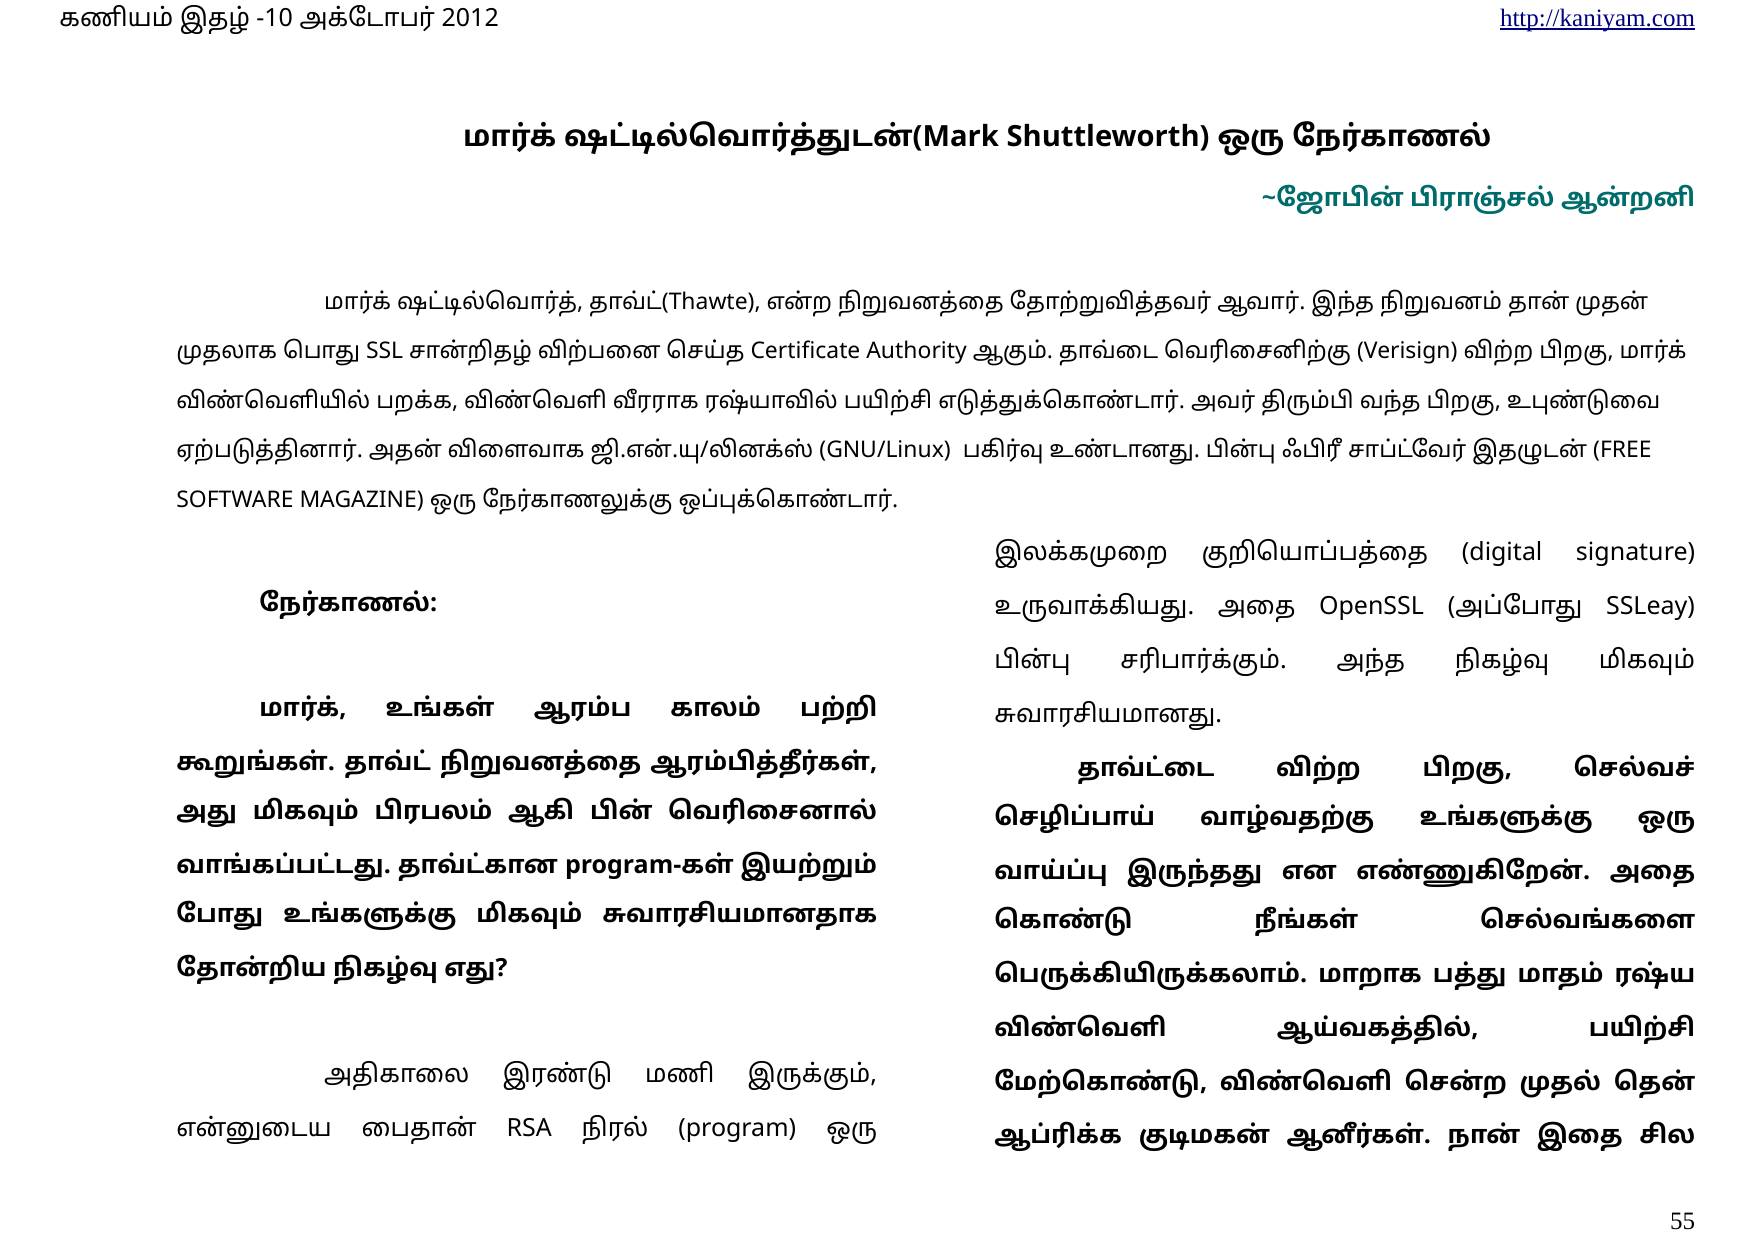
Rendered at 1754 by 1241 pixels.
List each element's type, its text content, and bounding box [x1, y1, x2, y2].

text அதிகாலை இரண்டு மணி இருக்கும், என்னுடைய பைதான் RSA நிரல் (program) ஒரு [176, 1056, 877, 1147]
text மார்க் ஷட்டில்வொர்த்துடன்(Mark Shuttleworth) ஒரு நேர்காணல் [176, 115, 1695, 158]
text ~ஜோபின் பிராஞ்சல் ஆன்றனி [176, 180, 1695, 216]
text தாவ்ட்டை விற்ற பிறகு, செல்வச் செழிப்பாய் வாழ்வதற்கு உங்களுக்கு ஒரு வாய்ப்பு இருந்தது என எண்ணுகிறேன். அதை கொண்டு நீங்கள் செல்வங்களை பெருக்கியிருக்கலாம். மாறாக பத்து மாதம் ரஷ்ய விண்வெளி ஆய்வகத்தில், பயிற்சி மேற்கொண்டு, விண்வெளி சென்ற முதல் தென் ஆப்ரிக்க குடிமகன் ஆனீர்கள். நான் இதை சில [994, 749, 1695, 1154]
text மார்க் ஷட்டில்வொர்த், தாவ்ட்(Thawte), என்ற நிறுவனத்தை தோற்றுவித்தவர் ஆவார். இந்த நிறுவனம் தான் முதன் முதலாக பொது SSL சான்றிதழ் விற்பனை செய்த Certificate Authority ஆகும். தாவ்டை வெரிசைனிற்கு (Verisign) விற்ற பிறகு, மார்க் விண்வெளியில் பறக்க, விண்வெளி வீரராக ரஷ்யாவில் பயிற்சி எடுத்துக்கொண்டார். அவர் திரும்பி வந்த பிறகு, உபுண்டுவை ஏற்படுத்தினார். அதன் விளைவாக ஜி.என்.யு/லினக்ஸ் (GNU/Linux) பகிர்வு உண்டானது. பின்பு ஃபிரீ சாப்ட்வேர் இதழுடன் (FREE SOFTWARE MAGAZINE) ஒரு நேர்காணலுக்கு ஒப்புக்கொண்டார். [176, 285, 1695, 517]
text நேர்காணல்: [176, 585, 877, 621]
text இலக்கமுறை குறியொப்பத்தை (digital signature) உருவாக்கியது. அதை OpenSSL (அப்போது SSLeay) பின்பு சரிபார்க்கும். அந்த நிகழ்வு மிகவும் சுவாரசியமானது. [994, 534, 1695, 732]
text மார்க், உங்கள் ஆரம்ப காலம் பற்றி கூறுங்கள். தாவ்ட் நிறுவனத்தை ஆரம்பித்தீர்கள், அது மிகவும் பிரபலம் ஆகி பின் வெரிசைனால் வாங்கப்பட்டது. தாவ்ட்கான program-கள் இயற்றும் போது உங்களுக்கு மிகவும் சுவாரசியமானதாக தோன்றிய நிகழ்வு எது? [176, 690, 877, 986]
